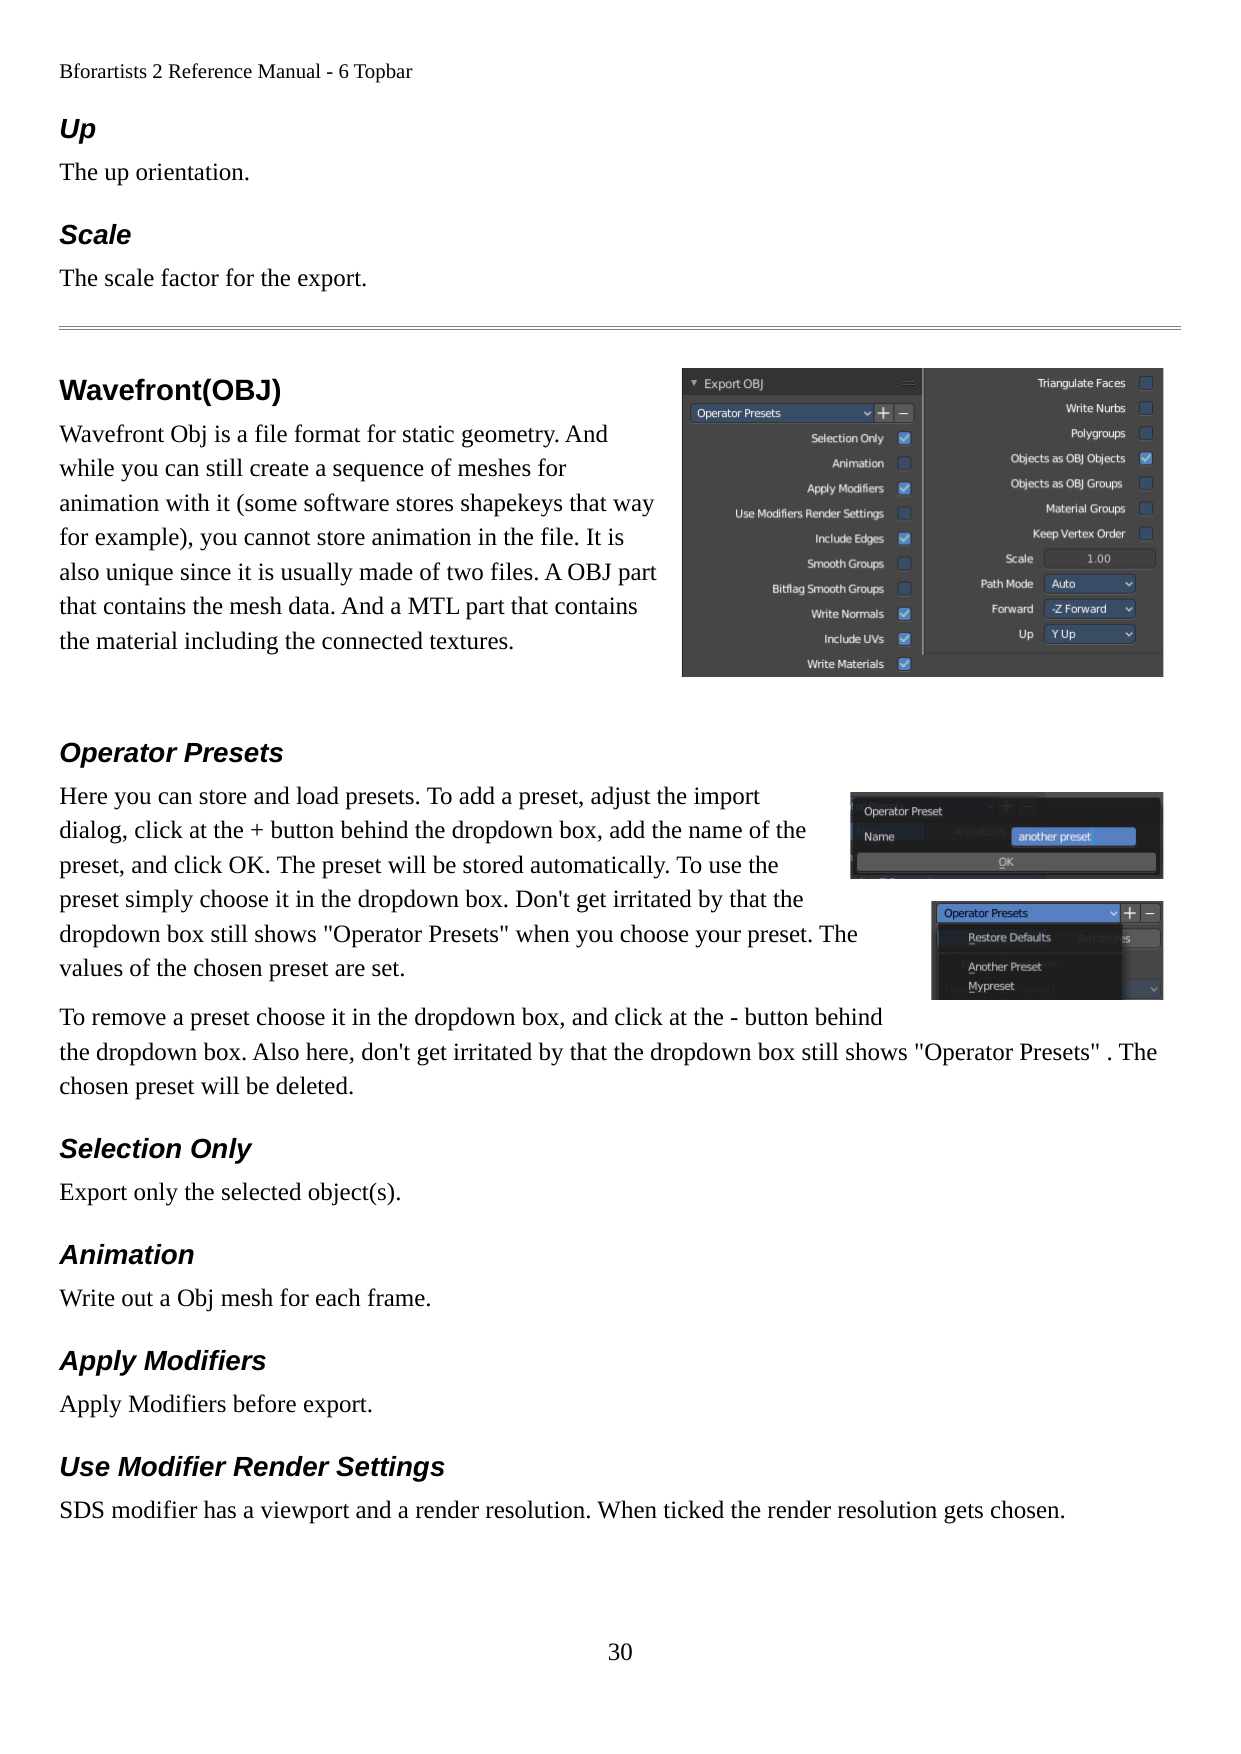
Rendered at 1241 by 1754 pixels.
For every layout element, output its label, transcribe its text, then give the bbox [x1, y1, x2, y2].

text To remove a preset choose it in the dropdown box, and click at the - button behind the dropdown box. Also here, don't get irritated by that the dropdown box still shows "Operator Presets" . The chosen preset will be deleted. [59, 1002, 1181, 1100]
text The up orientation. [59, 157, 1181, 186]
text Write out a Obj mesh for each frame. [59, 1283, 1181, 1312]
subtitle [1164, 373, 1181, 406]
subtitle Wavefront(OBJ) [59, 373, 681, 406]
picture [681, 368, 1164, 677]
subtitle Use Modifier Render Settings [59, 1451, 1181, 1482]
subtitle Up [59, 113, 1181, 144]
subtitle Selection Only [59, 1133, 1181, 1165]
subtitle Scale [59, 218, 1181, 250]
subtitle Operator Presets [59, 736, 1181, 768]
subtitle Apply Modifiers [59, 1345, 1181, 1377]
text The scale factor for the export. [59, 263, 1181, 292]
text SDS modifier has a viewport and a render resolution. When ticked the render resolution gets chosen. [59, 1495, 1181, 1524]
text Here you can store and load presets. To add a preset, adjust the import dialog, click at the + button behind the dropdown box, add the name of the preset, and click OK. The preset will be stored automatically. To use the preset simply choose it in the dropdown box. Don't get irritated by that the dropdown box still shows "Operator Presets" when you choose your preset. The values of the chosen preset are set. [59, 781, 1181, 982]
text Wavefront Obj is a file format for static geometry. And while you can still create a sequence of meshes for animation with it (some software stores shapekeys that way for example), you cannot store animation in the file. It is also unique since it is usually made of two files. A OBJ part that contains the mesh data. And a MTL part that contains the material including the connected textures. [59, 419, 681, 654]
text Apply Modifiers before export. [59, 1389, 1181, 1418]
subtitle Animation [59, 1239, 1181, 1271]
picture [850, 792, 1164, 879]
picture [931, 901, 1164, 1000]
text Export only the selected object(s). [59, 1177, 1181, 1206]
